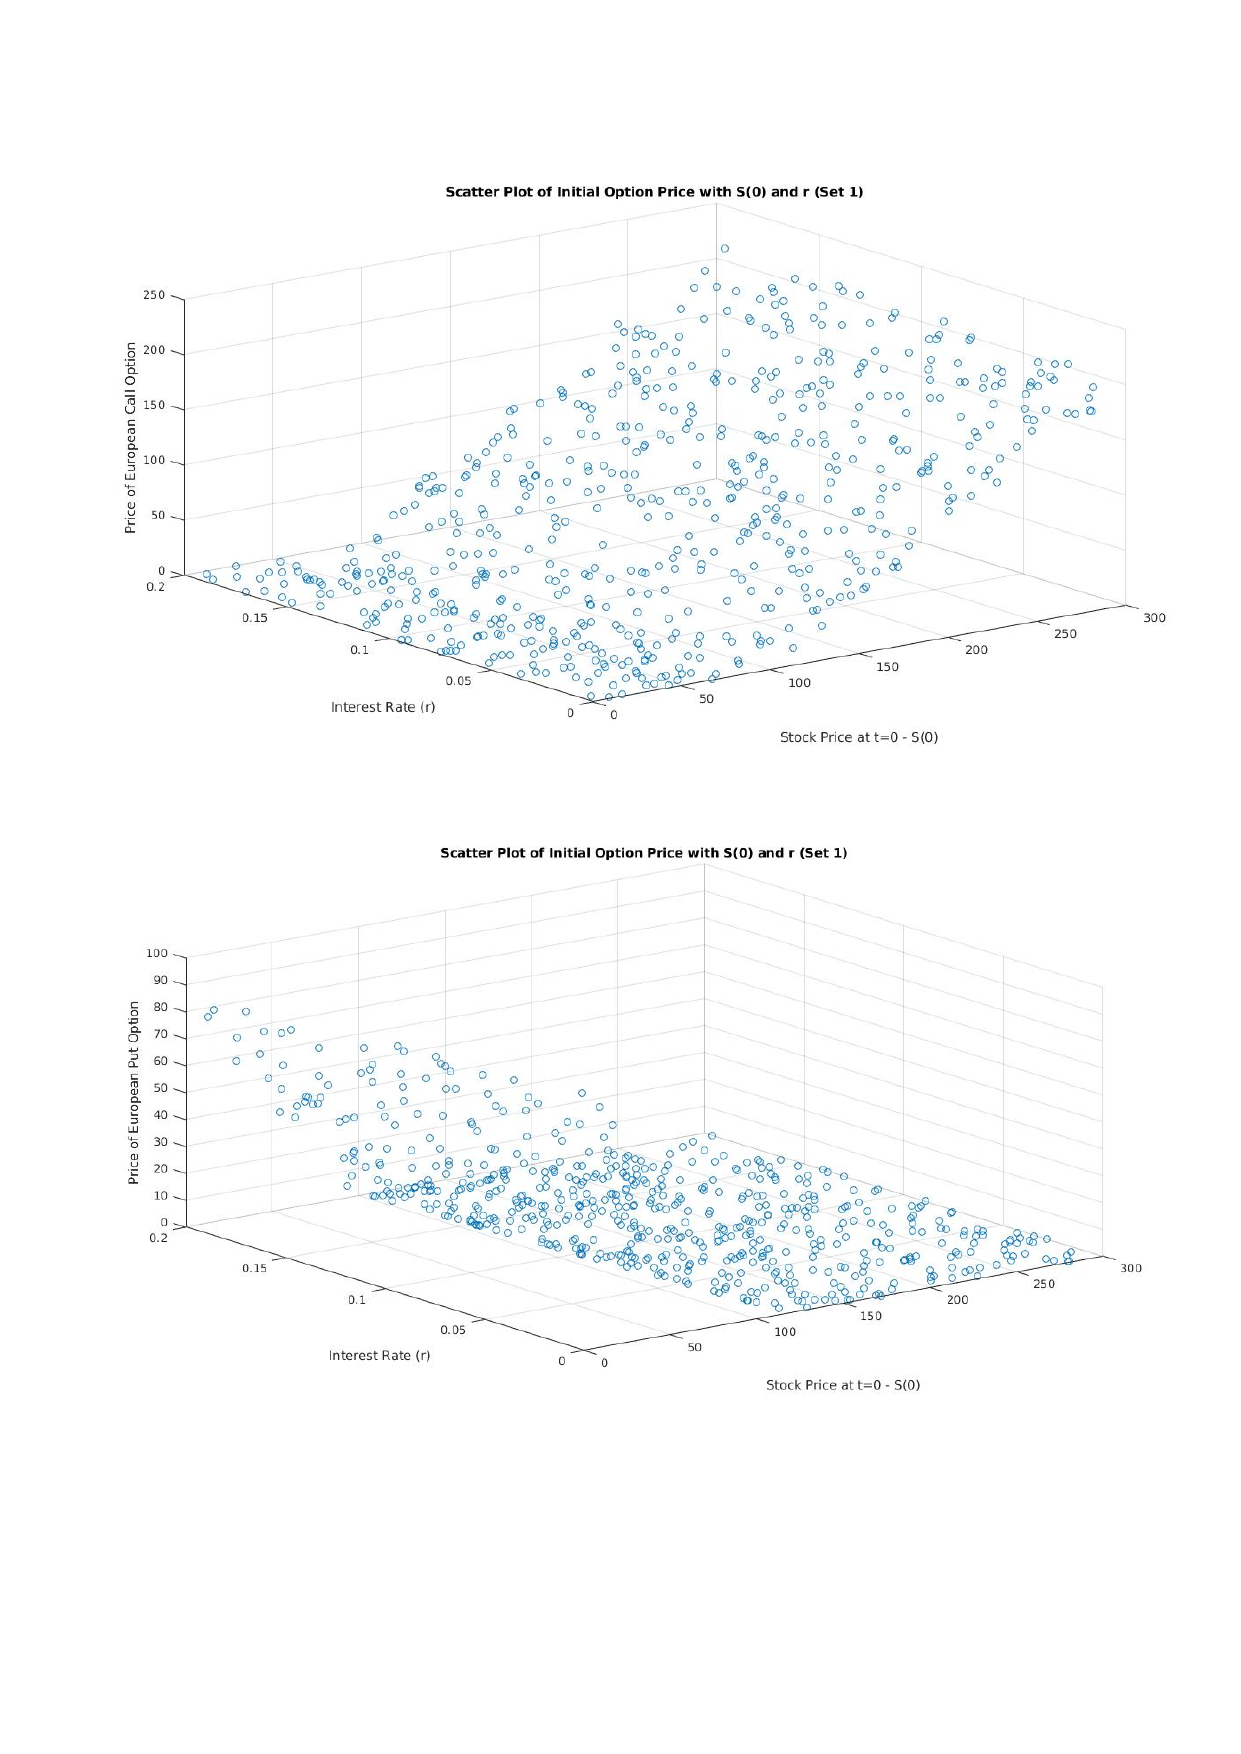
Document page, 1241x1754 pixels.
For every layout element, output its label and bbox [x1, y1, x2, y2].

picture [31, 818, 1214, 1416]
picture [26, 156, 1241, 769]
